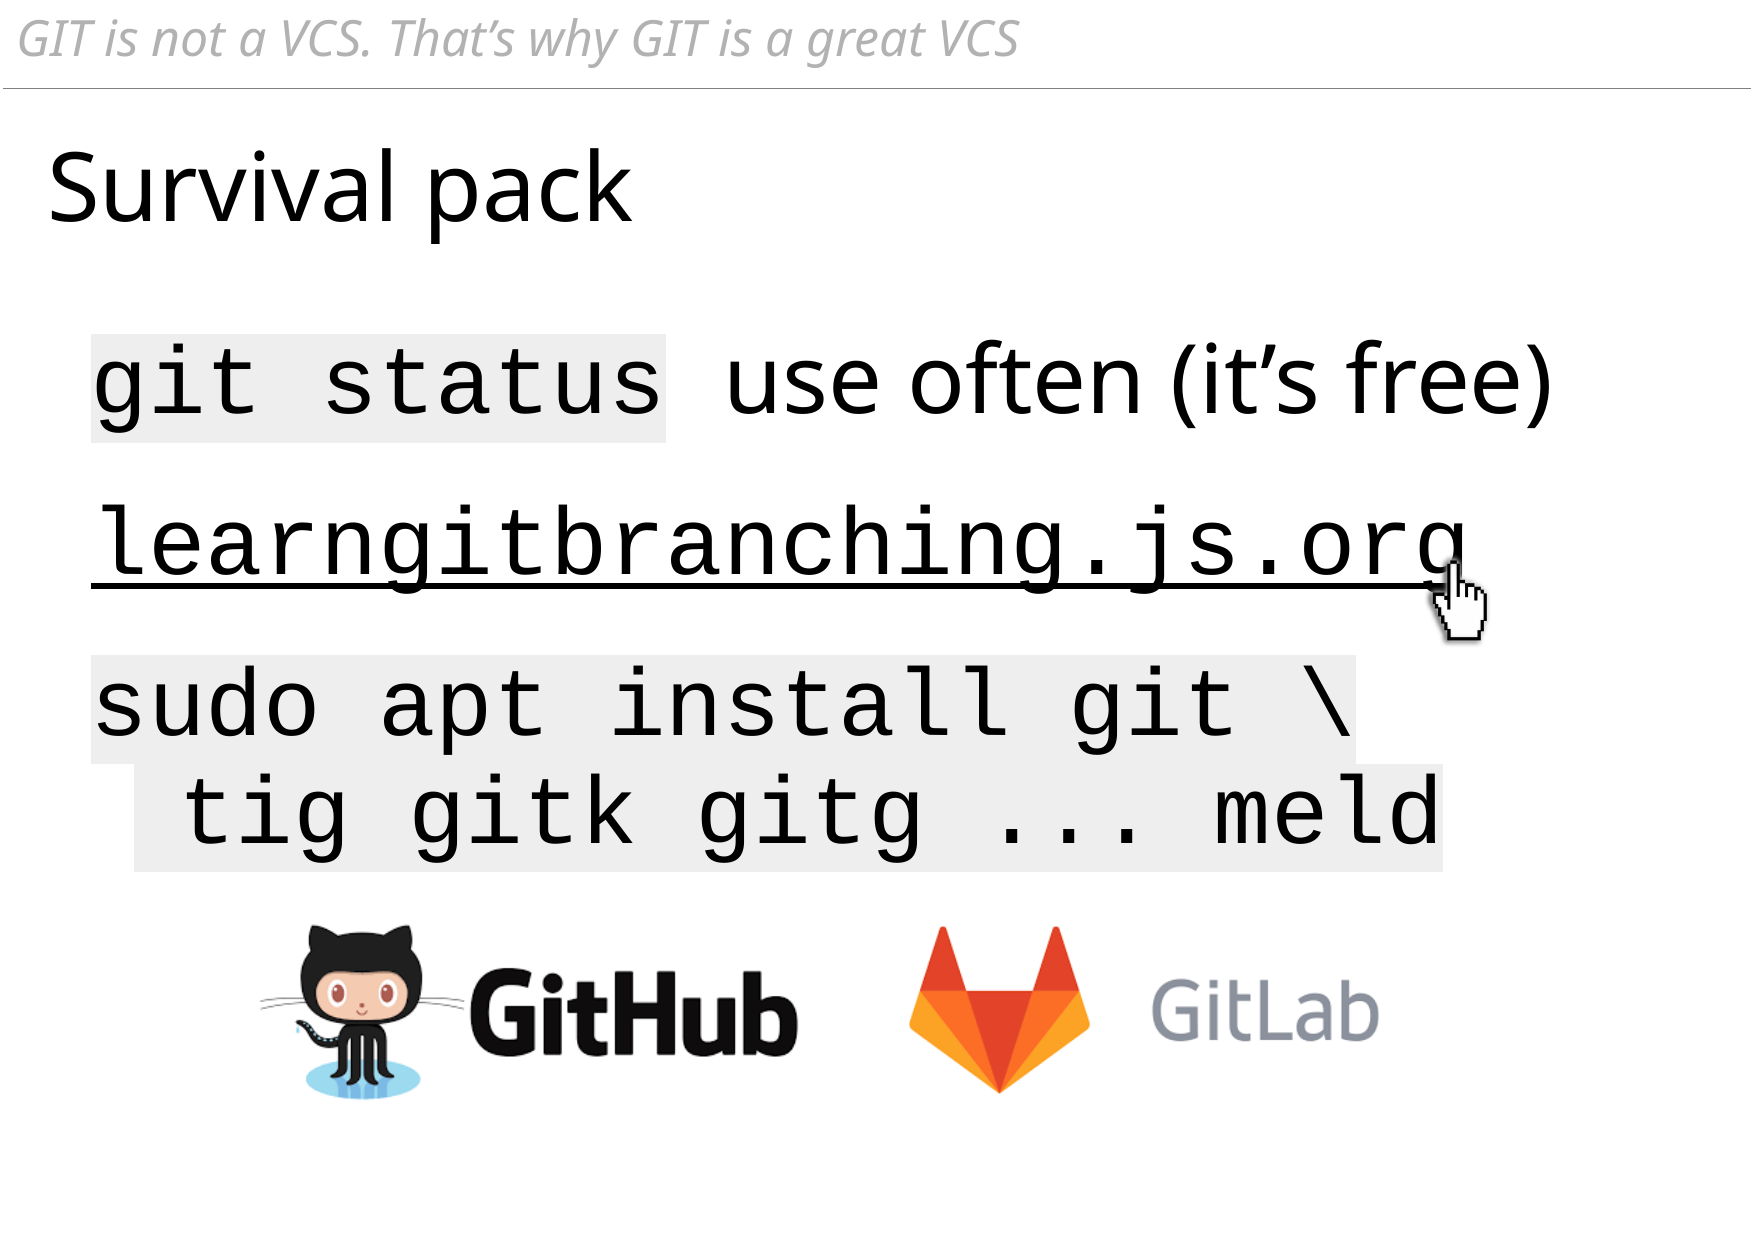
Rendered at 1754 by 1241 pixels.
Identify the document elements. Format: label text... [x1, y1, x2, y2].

picture [909, 926, 1379, 1094]
picture [1422, 553, 1511, 662]
picture [257, 923, 801, 1103]
text sudo apt install git \ [3, 655, 1751, 764]
text tig gitk gitg ... meld [3, 764, 1751, 872]
text Survival pack [3, 118, 1751, 249]
text git status use often (it’s free) [3, 311, 1751, 443]
text learngitbranching.js.org [3, 495, 1751, 603]
